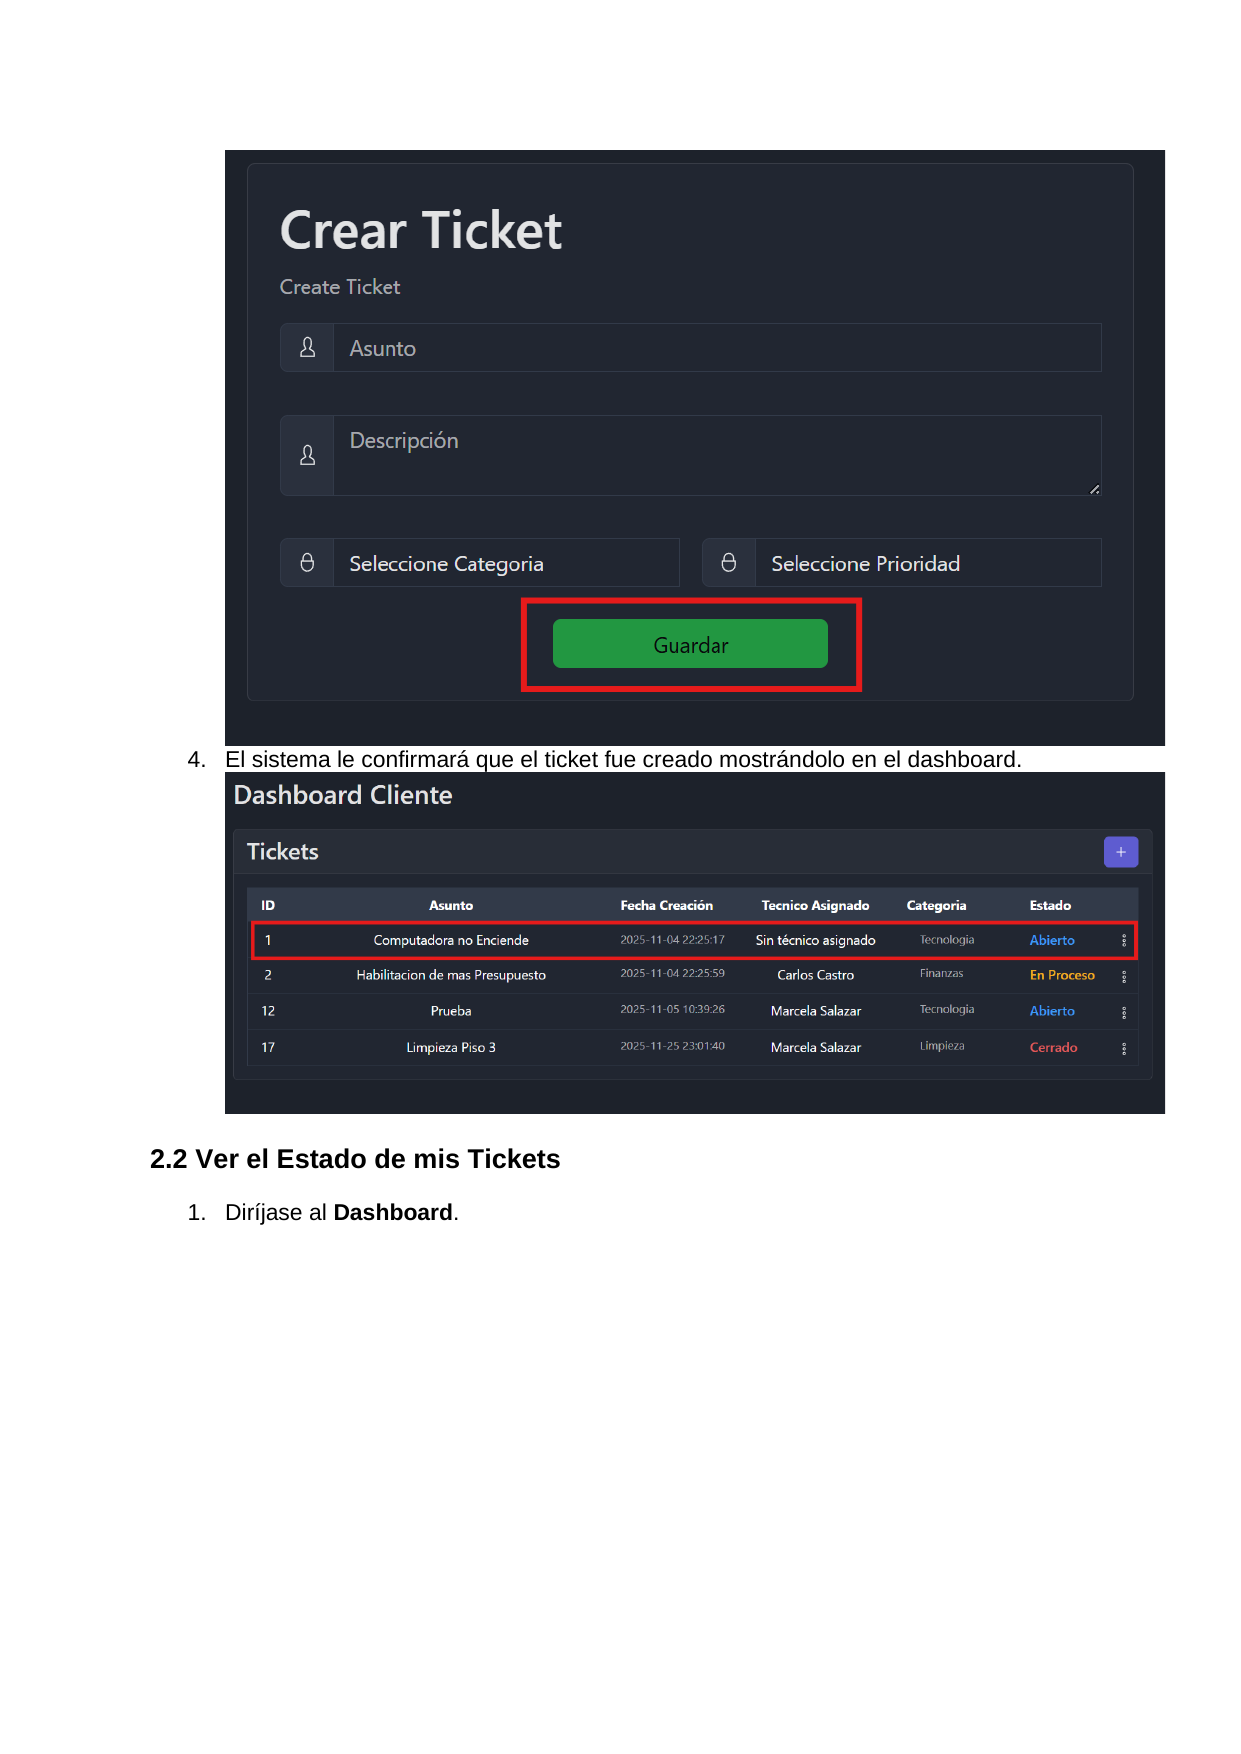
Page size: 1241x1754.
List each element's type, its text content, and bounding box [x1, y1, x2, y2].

list Diríjase al Dashboard. [187, 1199, 1090, 1226]
list El sistema le confirmará que el ticket fue creado mostrándolo en el dashboard. [187, 746, 1090, 1114]
picture [225, 150, 1166, 746]
subtitle 2.2 Ver el Estado de mis Tickets [150, 1143, 1090, 1174]
picture [225, 772, 1166, 1114]
list [187, 150, 225, 746]
